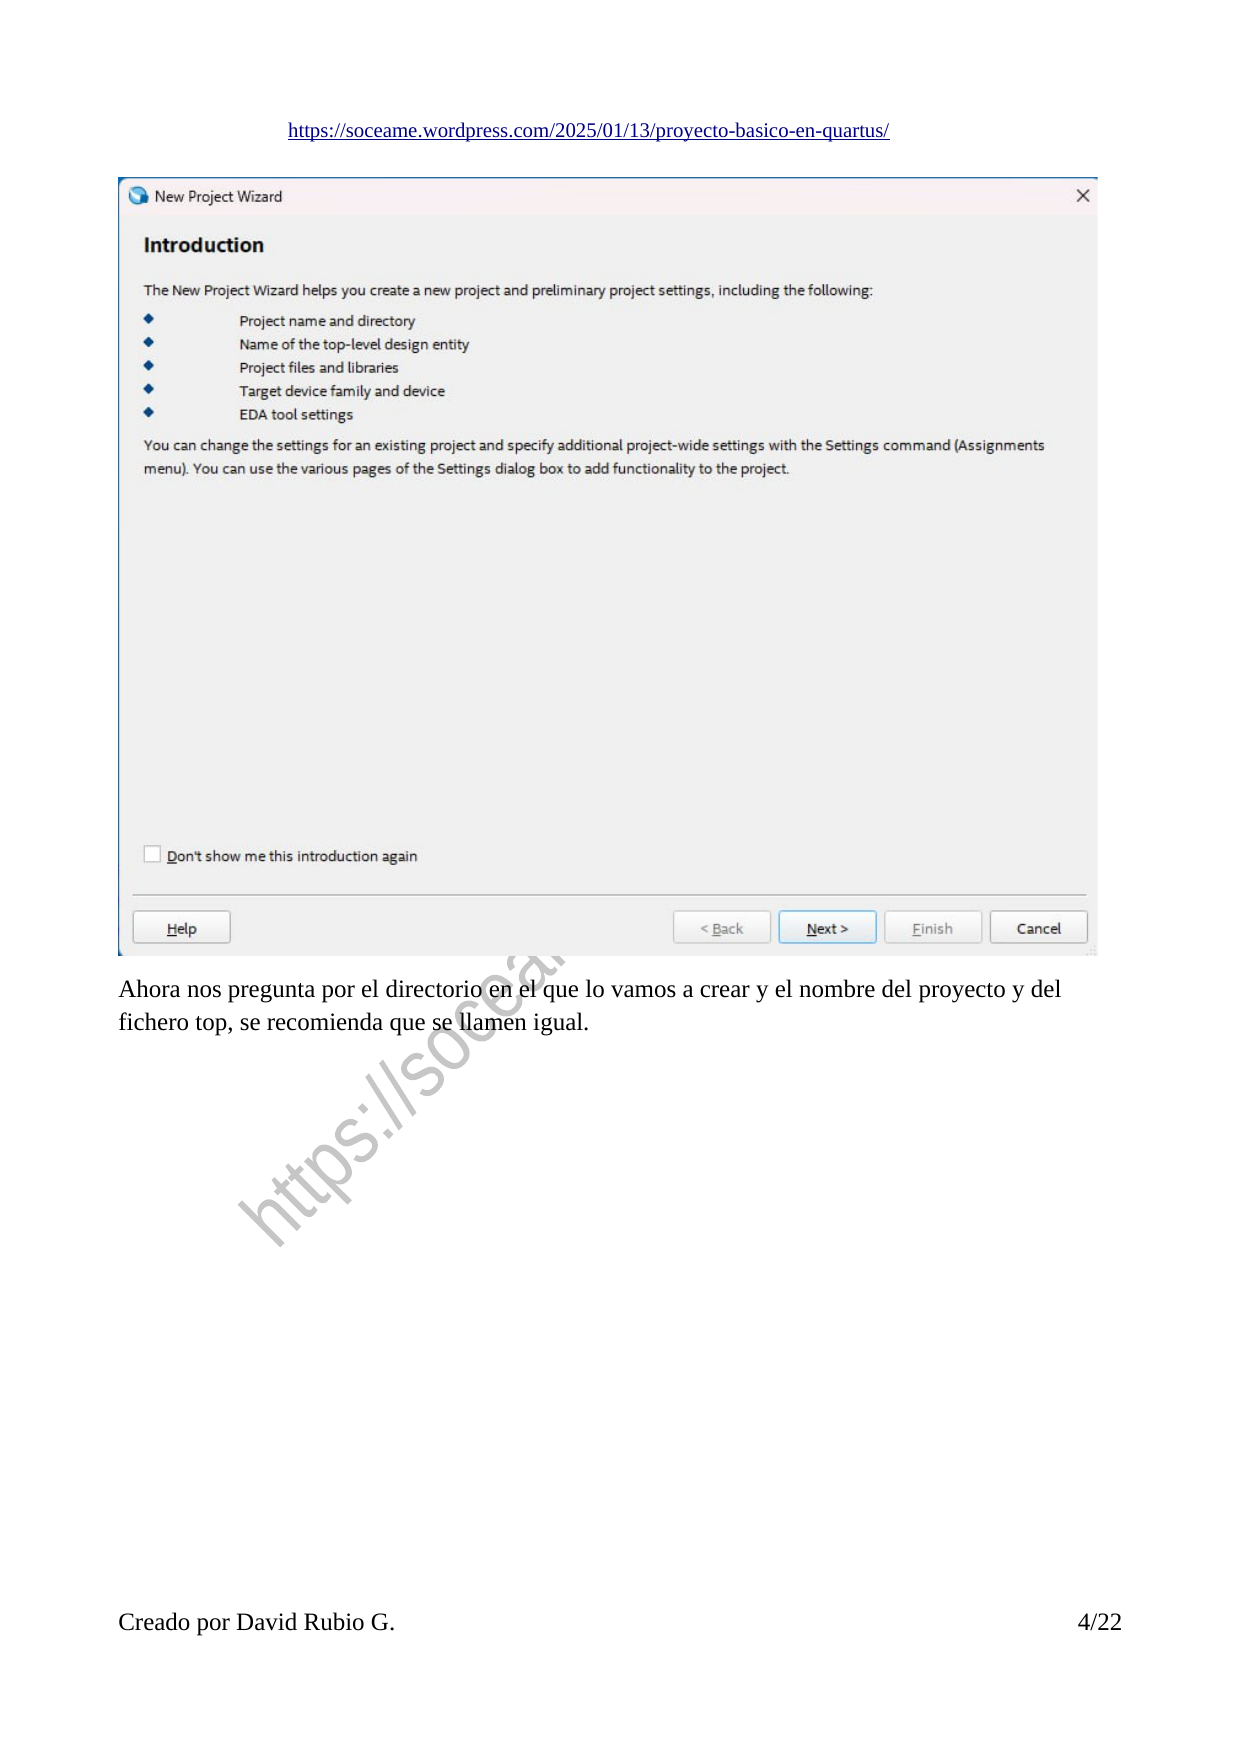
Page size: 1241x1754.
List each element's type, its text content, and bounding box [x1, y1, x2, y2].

text Ahora nos pregunta por el directorio en el que lo vamos a crear y el nombre del proyecto y del fichero top, se recomienda que se llamen igual. [118, 974, 1122, 1036]
picture [118, 177, 1098, 956]
